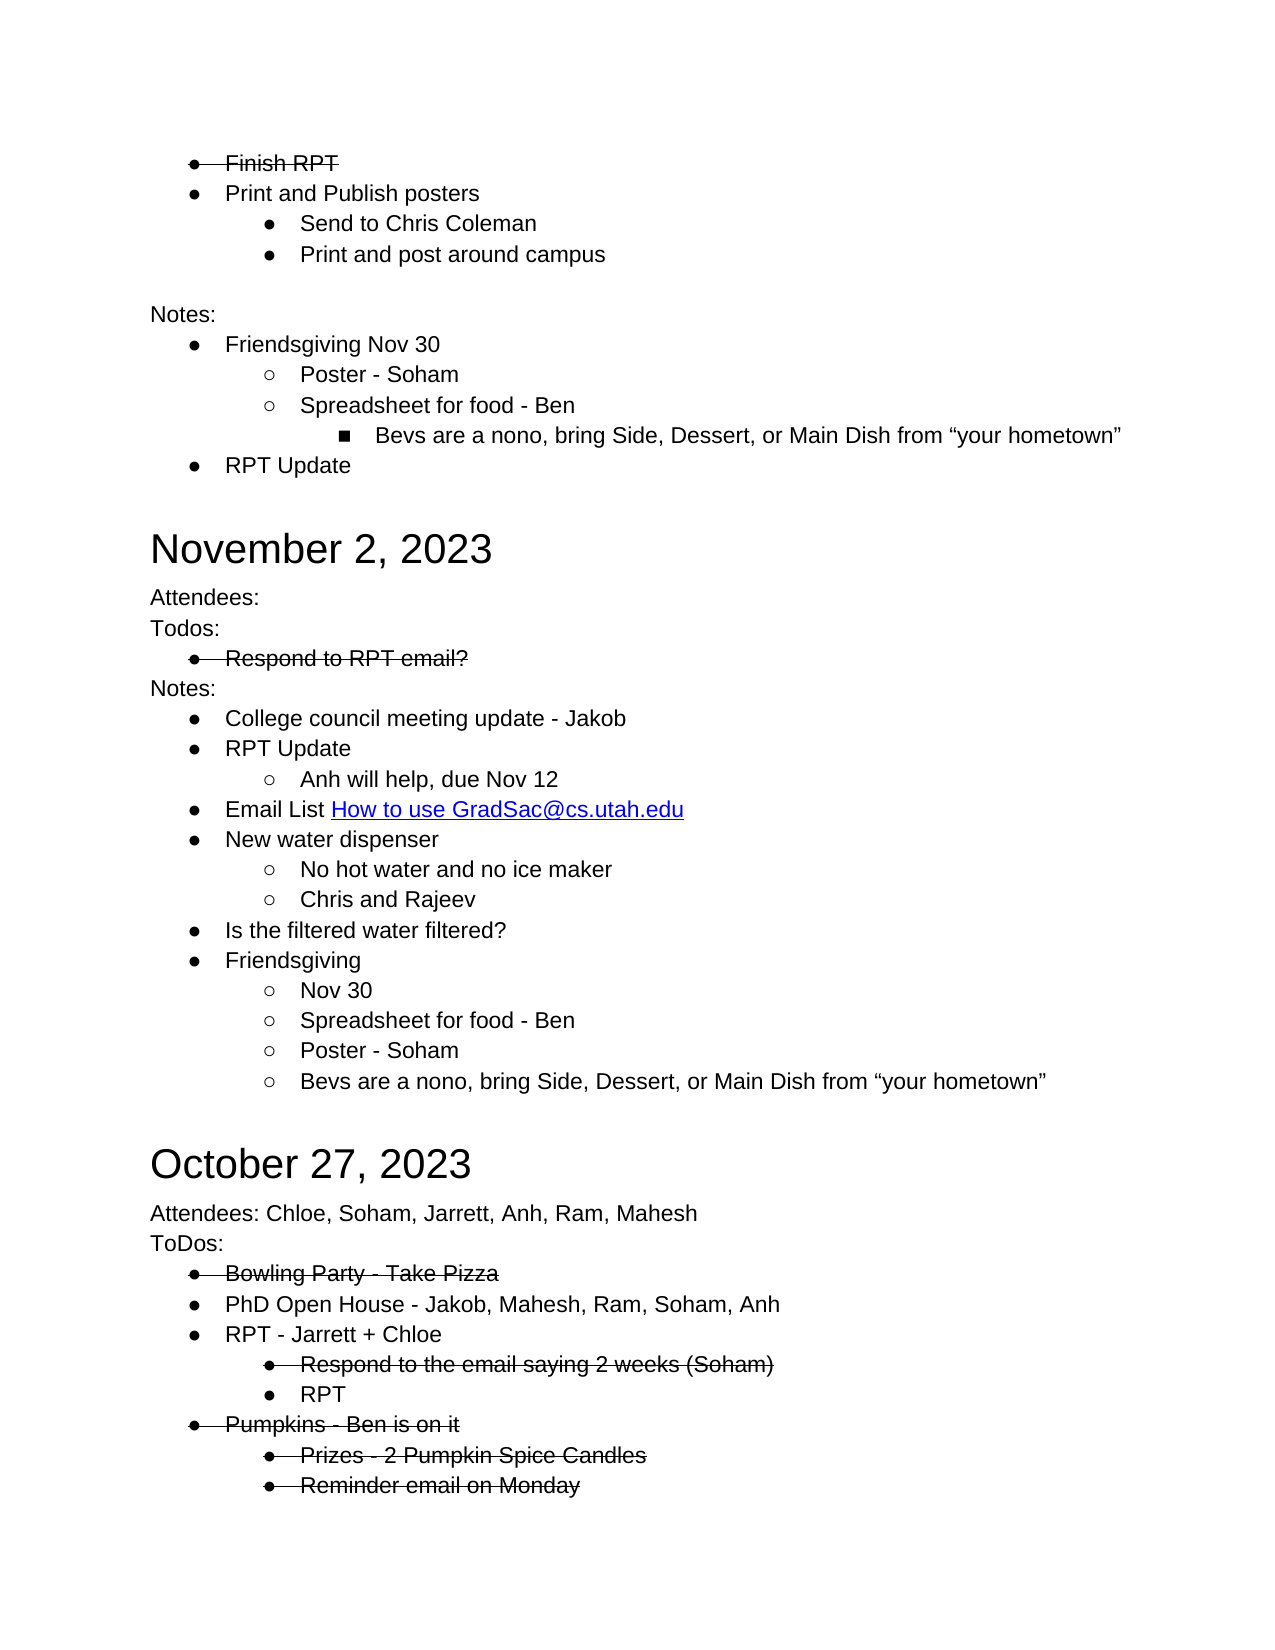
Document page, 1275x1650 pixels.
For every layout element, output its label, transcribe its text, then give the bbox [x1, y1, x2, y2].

text ToDos: [150, 1230, 1125, 1257]
list Nov 30 [262, 977, 1125, 1003]
list Is the filtered water filtered? [187, 917, 1125, 943]
text Notes: [150, 301, 1125, 327]
list Poster - Soham [262, 361, 1125, 388]
list Respond to RPT email? [187, 645, 1125, 671]
list Spreadsheet for food - Ben [262, 1007, 1125, 1034]
list Email List How to use GradSac@cs.utah.edu [187, 796, 1125, 822]
list RPT Update [187, 735, 1125, 762]
list Print and post around campus [262, 241, 1125, 267]
list Anh will help, due Nov 12 [262, 766, 1125, 792]
list Send to Chris Coleman [262, 210, 1125, 237]
list Bevs are a nono, bring Side, Dessert, or Main Dish from “your hometown” [337, 422, 1125, 448]
list PhD Open House - Jakob, Mahesh, Ram, Soham, Anh [187, 1291, 1125, 1317]
list Respond to the email saying 2 weeks (Soham) [262, 1351, 1125, 1377]
list New water dispenser [187, 826, 1125, 852]
list Bowling Party - Take Pizza [187, 1260, 1125, 1287]
list College council meeting update - Jakob [187, 705, 1125, 732]
text Attendees: Chloe, Soham, Jarrett, Anh, Ram, Mahesh [150, 1200, 1125, 1226]
text Notes: [150, 675, 1125, 701]
list Friendsgiving [187, 947, 1125, 973]
text Attendees: [150, 584, 1125, 611]
list Spreadsheet for food - Ben [262, 392, 1125, 418]
list Chris and Rajeev [262, 886, 1125, 913]
subtitle October 27, 2023 [150, 1139, 1125, 1187]
list Poster - Soham [262, 1037, 1125, 1064]
list Finish RPT [187, 150, 1125, 176]
list Prizes - 2 Pumpkin Spice Candles [262, 1442, 1125, 1468]
list Print and Publish posters [187, 180, 1125, 207]
list Reminder email on Monday [262, 1472, 1125, 1498]
text Todos: [150, 614, 1125, 641]
list RPT [262, 1381, 1125, 1408]
subtitle November 2, 2023 [150, 524, 1125, 572]
list RPT Update [187, 452, 1125, 478]
list Bevs are a nono, bring Side, Dessert, or Main Dish from “your hometown” [262, 1068, 1125, 1094]
list Friendsgiving Nov 30 [187, 331, 1125, 358]
list No hot water and no ice maker [262, 856, 1125, 883]
list Pumpkins - Ben is on it [187, 1411, 1125, 1438]
list RPT - Jarrett + Chloe [187, 1321, 1125, 1347]
